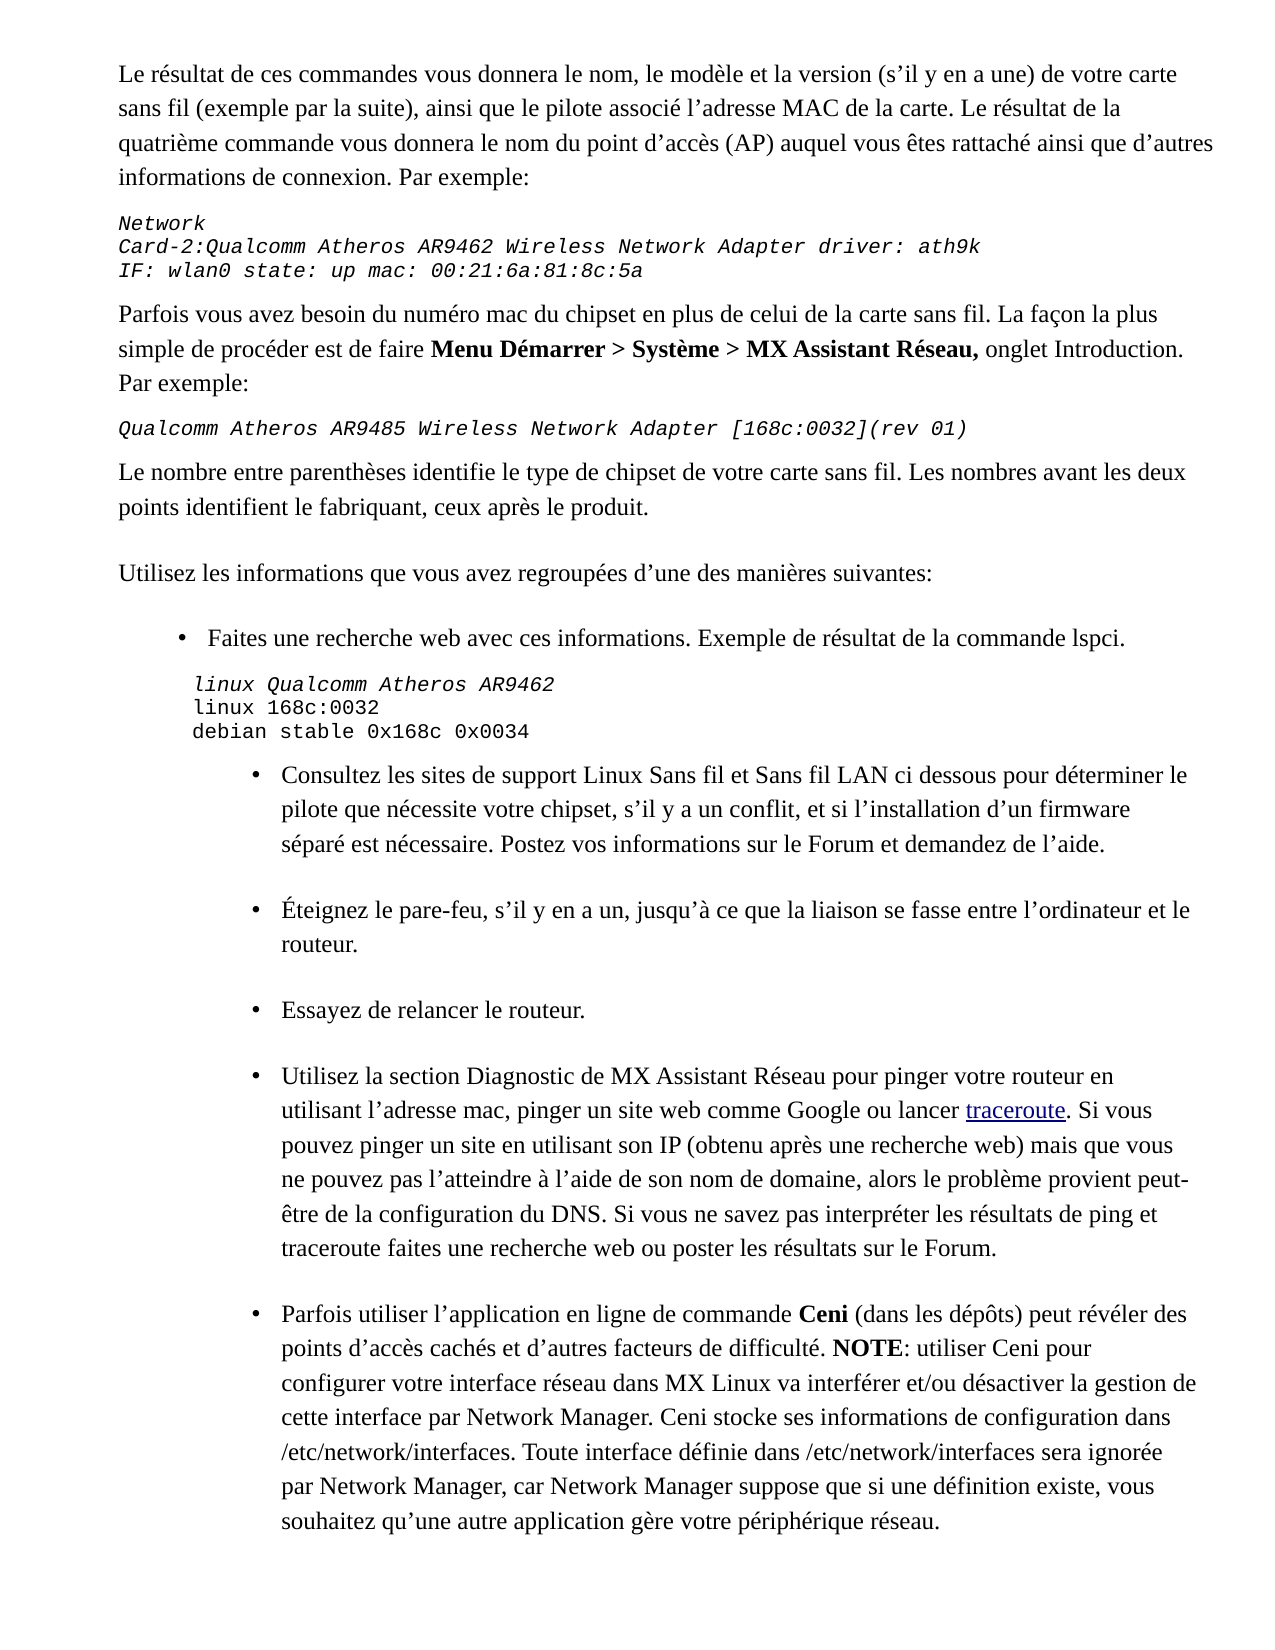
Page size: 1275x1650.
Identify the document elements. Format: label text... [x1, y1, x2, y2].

list Essayez de relancer le routeur. [252, 995, 1200, 1024]
text Le nombre entre parenthèses identifie le type de chipset de votre carte sans fil. Les nombres avant les deux points identifient le fabriquant, ceux après le produit. [118, 457, 1216, 521]
list Consultez les sites de support Linux Sans fil et Sans fil LAN ci dessous pour déterminer le pilote que nécessite votre chipset, s’il y a un conflit, et si l’installation d’un firmware séparé est nécessaire. Postez vos informations sur le Forum et demandez de l’aide. [252, 760, 1200, 858]
list Parfois utiliser l’application en ligne de commande Ceni (dans les dépôts) peut révéler des points d’accès cachés et d’autres facteurs de difficulté. NOTE: utiliser Ceni pour configurer votre interface réseau dans MX Linux va interférer et/ou désactiver la gestion de cette interface par Network Manager. Ceni stocke ses informations de configuration dans /etc/network/interfaces. Toute interface définie dans /etc/network/interfaces sera ignorée par Network Manager, car Network Manager suppose que si une définition existe, vous souhaitez qu’une autre application gère votre périphérique réseau. [252, 1299, 1200, 1534]
list Éteignez le pare-feu, s’il y en a un, jusqu’à ce que la liaison se fasse entre l’ordinateur et le routeur. [252, 895, 1200, 958]
text Qualcomm Atheros AR9485 Wireless Network Adapter [168c:0032](rev 01) [118, 418, 1216, 442]
text Le résultat de ces commandes vous donnera le nom, le modèle et la version (s’il y en a une) de votre carte sans fil (exemple par la suite), ainsi que le pilote associé l’adresse MAC de la carte. Le résultat de la quatrième commande vous donnera le nom du point d’accès (AP) auquel vous êtes rattaché ainsi que d’autres informations de connexion. Par exemple: [118, 59, 1216, 191]
list Utilisez la section Diagnostic de MX Assistant Réseau pour pinger votre routeur en utilisant l’adresse mac, pinger un site web comme Google ou lancer traceroute. Si vous pouvez pinger un site en utilisant son IP (obtenu après une recherche web) mais que vous ne pouvez pas l’atteindre à l’aide de son nom de domaine, alors le problème provient peut-être de la configuration du DNS. Si vous ne savez pas interpréter les résultats de ping et traceroute faites une recherche web ou poster les résultats sur le Forum. [252, 1061, 1200, 1262]
list linux 168c:0032 [162, 697, 1216, 721]
list linux Qualcomm Atheros AR9462 [162, 673, 1216, 697]
list debian stable 0x168c 0x0034 [162, 721, 1216, 744]
text Utilisez les informations que vous avez regroupées d’une des manières suivantes: [118, 558, 1216, 586]
text Network Card-2:Qualcomm Atheros AR9462 Wireless Network Adapter driver: ath9k IF: wlan0 state: up mac: 00:21:6a:81:8c:5a [118, 213, 1216, 283]
text Parfois vous avez besoin du numéro mac du chipset en plus de celui de la carte sans fil. La façon la plus simple de procéder est de faire Menu Démarrer > Système > MX Assistant Réseau, onglet Introduction. Par exemple: [118, 299, 1216, 397]
list Faites une recherche web avec ces informations. Exemple de résultat de la commande lspci. [178, 623, 1200, 652]
